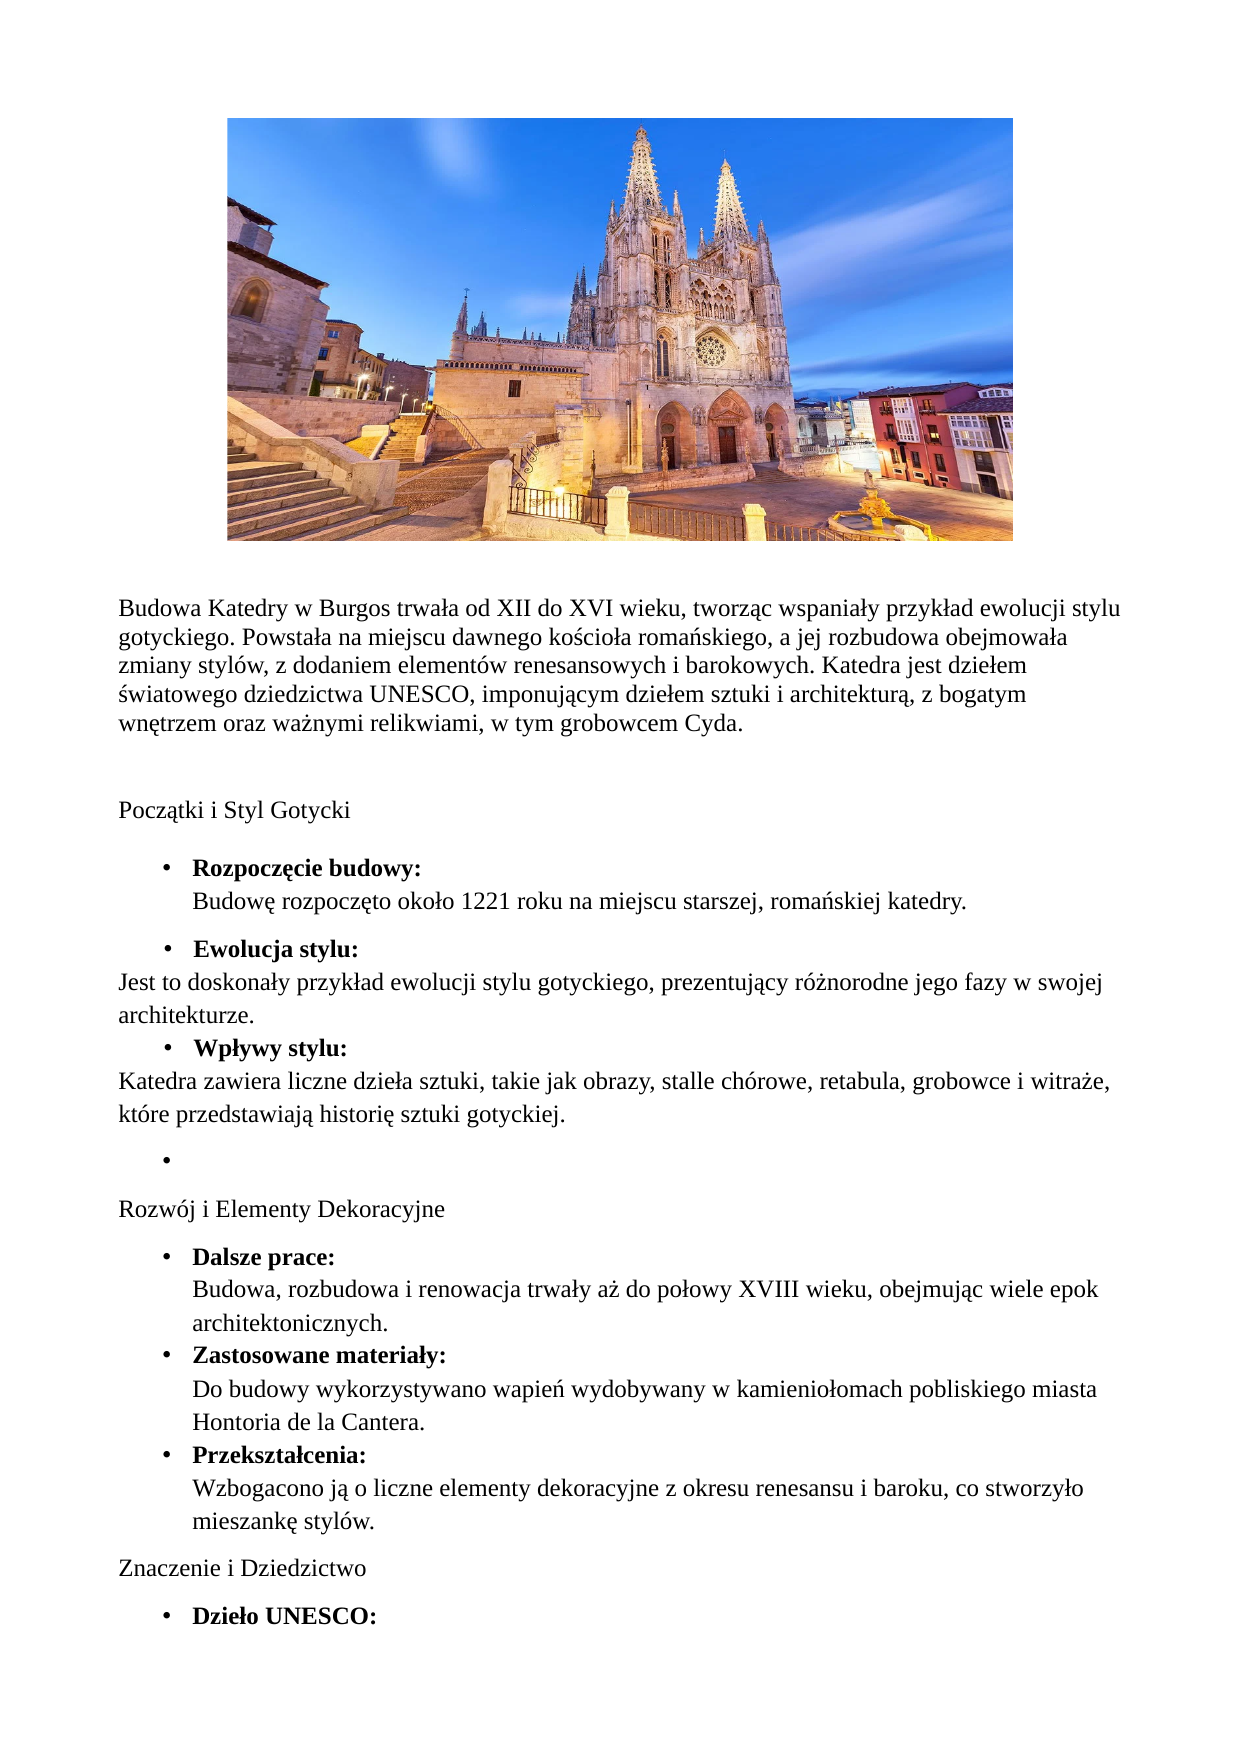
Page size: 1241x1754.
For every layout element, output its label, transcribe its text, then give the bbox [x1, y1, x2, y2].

list Wzbogacono ją o liczne elementy dekoracyjne z okresu renesansu i baroku, co stworzyło mieszankę stylów. [162, 1473, 1122, 1534]
text Znaczenie i Dziedzictwo [118, 1553, 1122, 1582]
picture [227, 118, 1013, 541]
text Katedra zawiera liczne dzieła sztuki, takie jak obrazy, stalle chórowe, retabula, grobowce i witraże, które przedstawiają historię sztuki gotyckiej. [118, 1066, 1122, 1127]
list Dzieło UNESCO: [162, 1601, 1122, 1630]
text Rozwój i Elementy Dekoracyjne [118, 1194, 1122, 1223]
list Budowę rozpoczęto około 1221 roku na miejscu starszej, romańskiej katedry. [162, 886, 1122, 915]
text Początki i Styl Gotycki [118, 795, 1122, 823]
list Zastosowane materiały: [162, 1341, 1122, 1369]
text Jest to doskonały przykład ewolucji stylu gotyckiego, prezentujący różnorodne jego fazy w swojej architekturze. [118, 967, 1122, 1028]
list Ewolucja stylu: [164, 934, 1122, 962]
list Rozpoczęcie budowy: [162, 853, 1122, 882]
list Wpływy stylu: [164, 1033, 1122, 1061]
list Przekształcenia: [162, 1440, 1122, 1468]
list Budowa, rozbudowa i renowacja trwały aż do połowy XVIII wieku, obejmując wiele epok architektonicznych. [162, 1274, 1122, 1336]
list Do budowy wykorzystywano wapień wydobywany w kamieniołomach pobliskiego miasta Hontoria de la Cantera. [162, 1374, 1122, 1435]
text Budowa Katedry w Burgos trwała od XII do XVI wieku, tworząc wspaniały przykład ewolucji stylu gotyckiego. Powstała na miejscu dawnego kościoła romańskiego, a jej rozbudowa obejmowała zmiany stylów, z dodaniem elementów renesansowych i barokowych. Katedra jest dziełem światowego dziedzictwa UNESCO, imponującym dziełem sztuki i architekturą, z bogatym wnętrzem oraz ważnymi relikwiami, w tym grobowcem Cyda. [118, 593, 1122, 737]
list Dalsze prace: [162, 1242, 1122, 1270]
